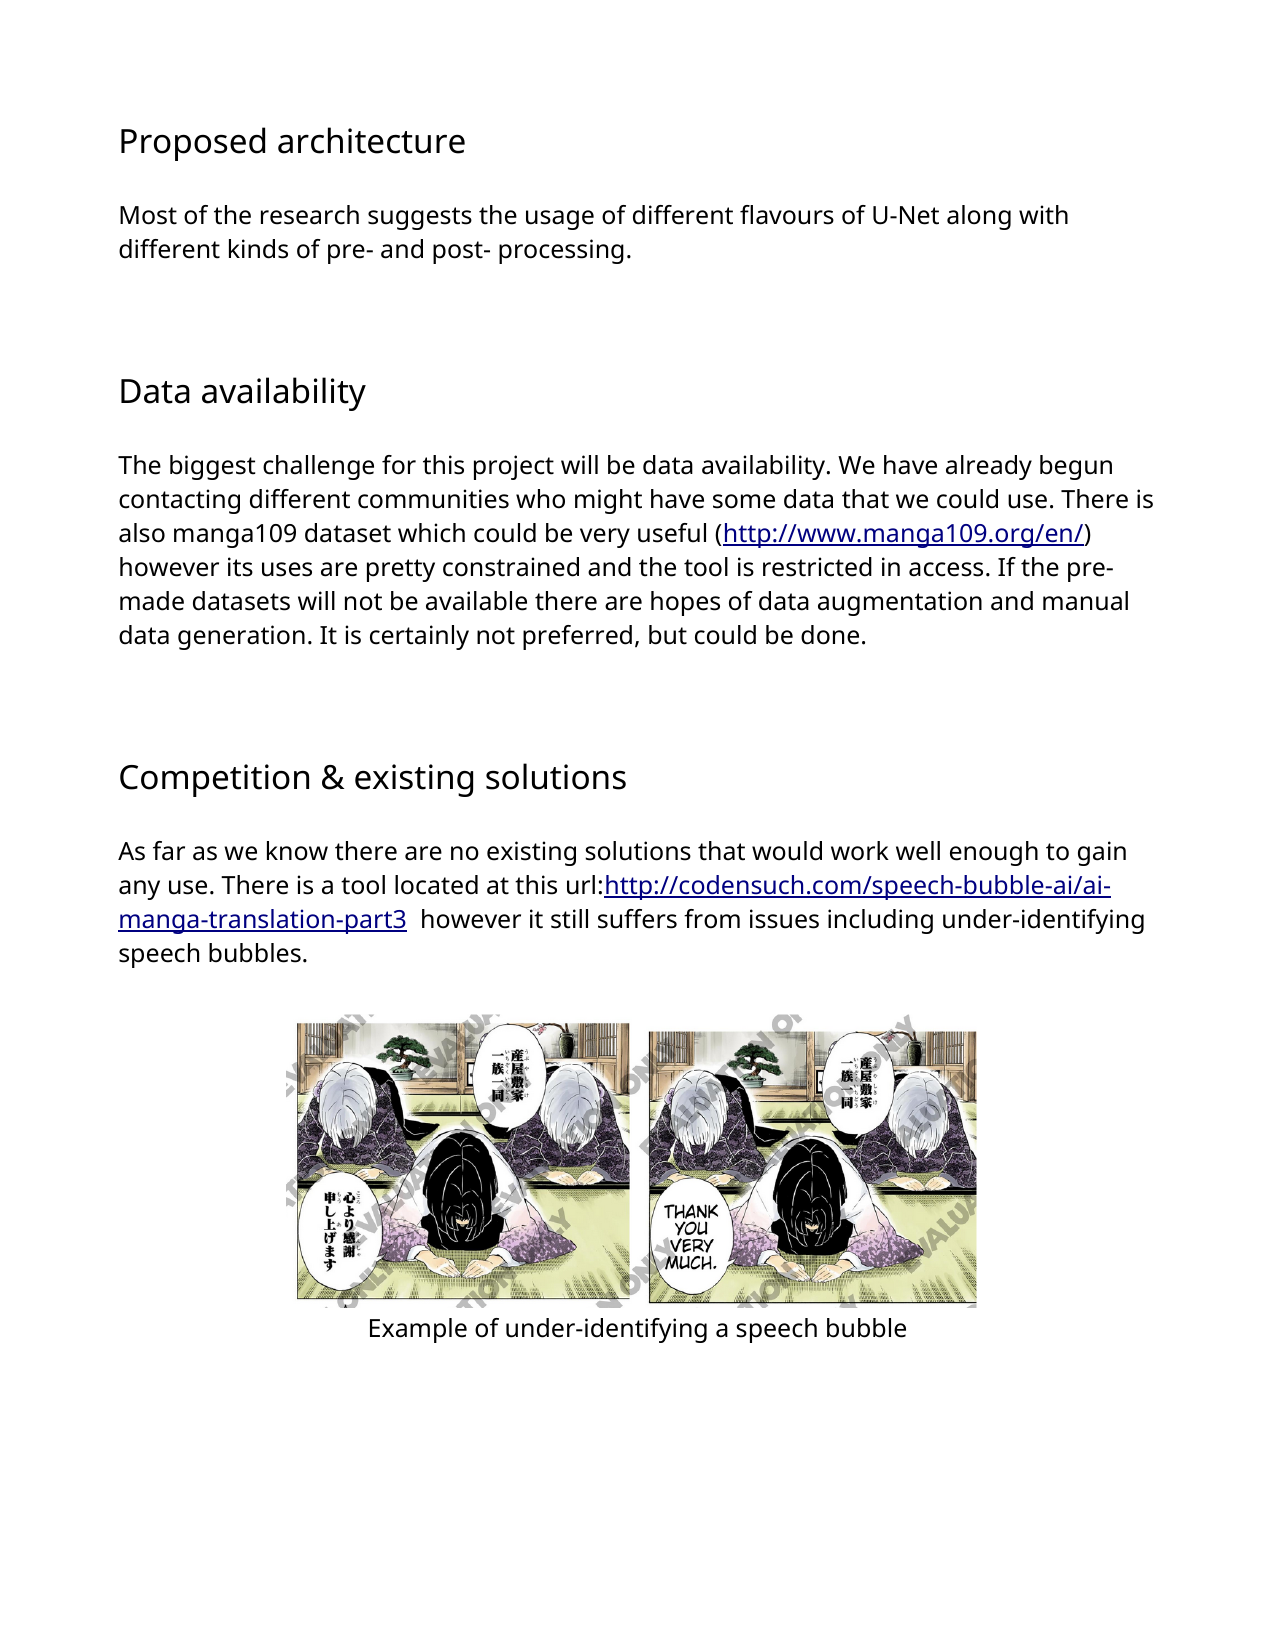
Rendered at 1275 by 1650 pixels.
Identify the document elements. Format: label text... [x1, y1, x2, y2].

text Proposed architecture [118, 118, 1157, 163]
picture [286, 1013, 978, 1308]
text As far as we know there are no existing solutions that would work well enough to gain any use. There is a tool located at this url:http://codensuch.com/speech-bubble-ai/ai-manga-translation-part3 however it still suffers from issues including under-identifying speech bubbles. [118, 833, 1157, 970]
text The biggest challenge for this project will be data availability. We have already begun contacting different communities who might have some data that we could use. There is also manga109 dataset which could be very useful (http://www.manga109.org/en/) however its uses are pretty constrained and the tool is restricted in access. If the pre-made datasets will not be available there are hopes of data augmentation and manual data generation. It is certainly not preferred, but could be done. [118, 447, 1157, 652]
text Data availability [118, 368, 1157, 413]
text Most of the research suggests the usage of different flavours of U-Net along with different kinds of pre- and post- processing. [118, 198, 1157, 266]
text Example of under-identifying a speech bubble [118, 1310, 1157, 1344]
text Competition & existing solutions [118, 754, 1157, 799]
